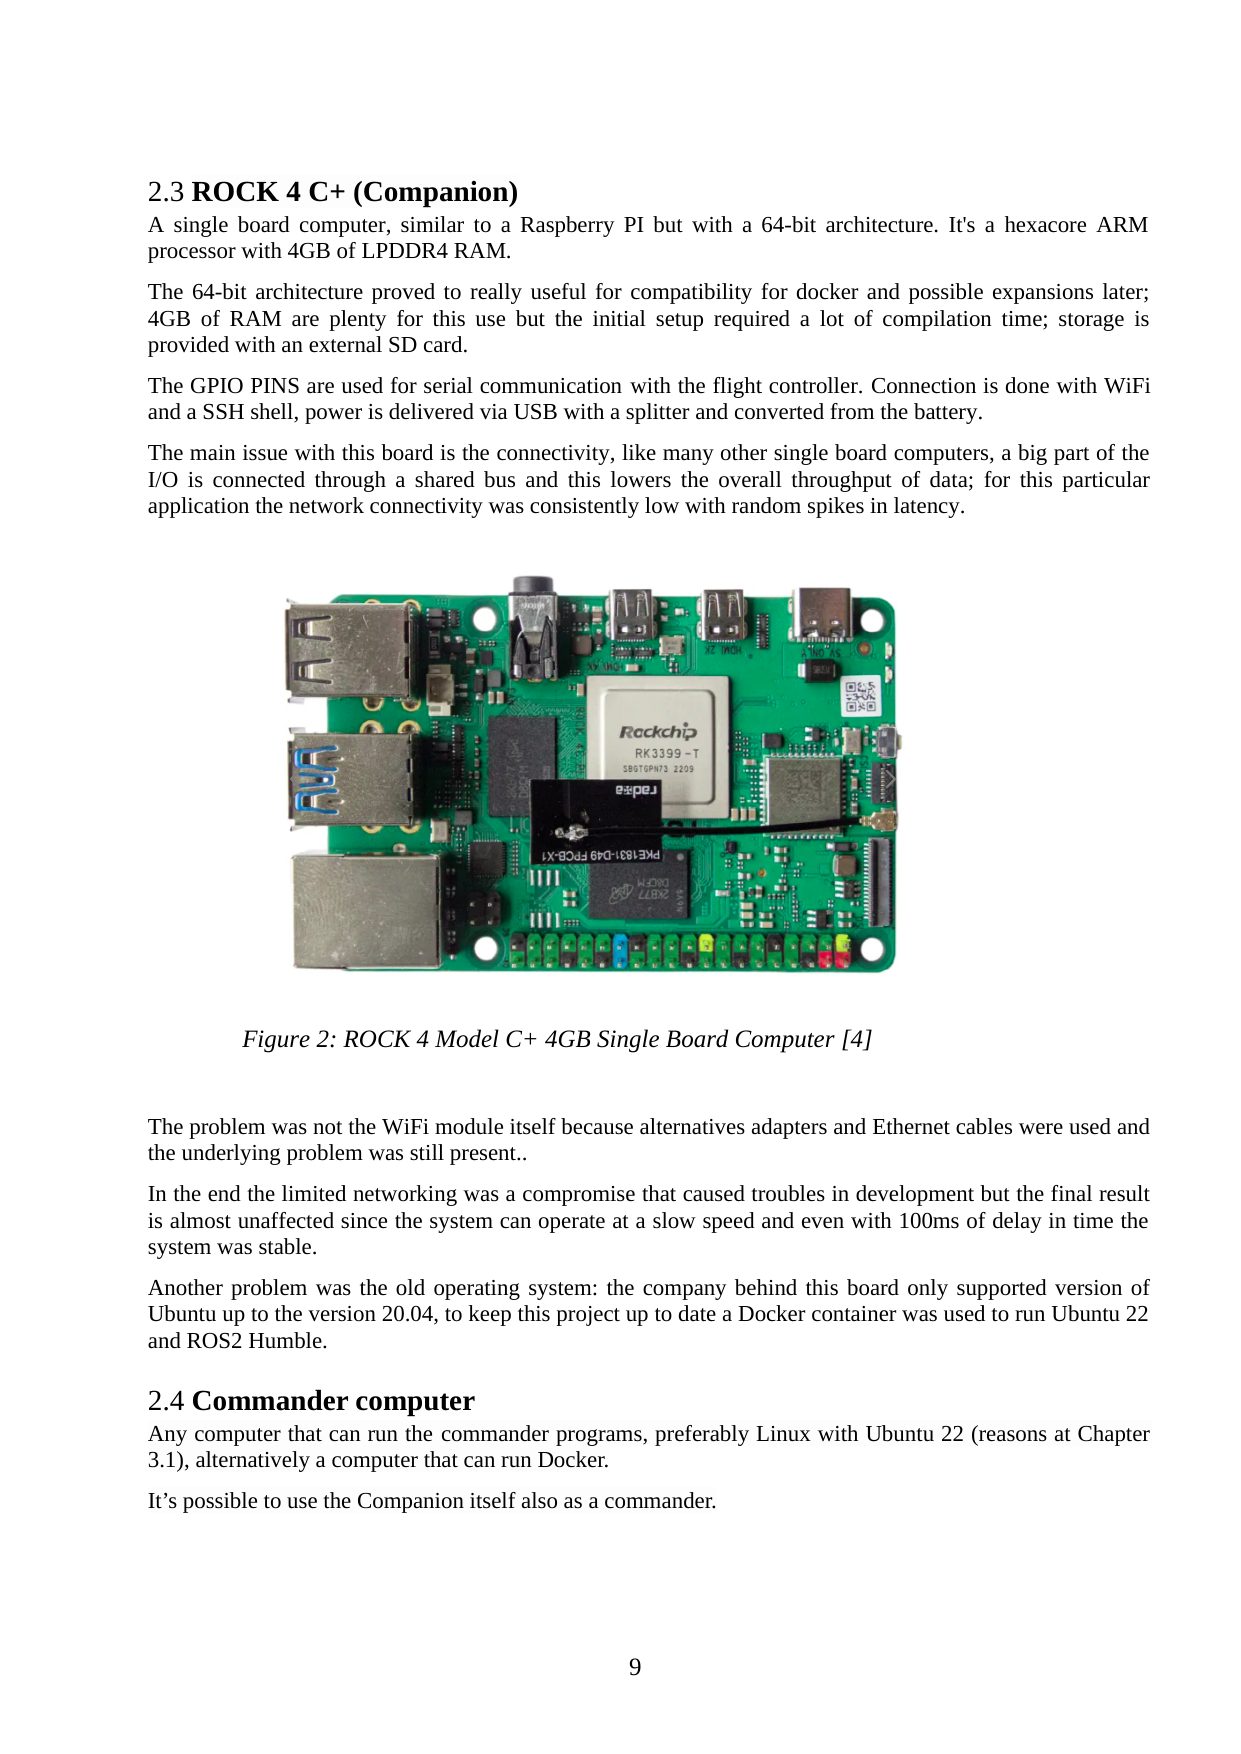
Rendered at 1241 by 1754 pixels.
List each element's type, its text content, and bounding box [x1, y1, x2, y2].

list It’s possible to use the Companion itself also as a commander. [91, 1487, 1152, 1513]
list In the end the limited networking was a compromise that caused troubles in development but the final result is almost unaffected since the system can operate at a slow speed and even with 100ms of delay in time the system was stable. [91, 1180, 1152, 1259]
list The problem was not the WiFi module itself because alternatives adapters and Ethernet cables were used and the underlying problem was still present.. [91, 533, 1152, 1166]
list Any computer that can run the commander programs, preferably Linux with Ubuntu 22 (reasons at Chapter 3.1), alternatively a computer that can run Docker. [91, 1420, 1152, 1472]
list The 64-bit architecture proved to really useful for compatibility for docker and possible expansions later; 4GB of RAM are plenty for this use but the initial setup required a lot of compilation time; storage is provided with an external SD card. [91, 278, 1152, 357]
picture [242, 547, 952, 1012]
subtitle 2.3 ROCK 4 C+ (Companion) [148, 174, 1152, 208]
list Another problem was the old operating system: the company behind this board only supported version of Ubuntu up to the version 20.04, to keep this project up to date a Docker container was used to run Ubuntu 22 and ROS2 Humble. [91, 1274, 1152, 1353]
list A single board computer, similar to a Raspberry PI but with a 64-bit architecture. It's a hexacore ARM processor with 4GB of LPDDR4 RAM. [91, 211, 1152, 264]
list The GPIO PINS are used for serial communication with the flight controller. Connection is done with WiFi and a SSH shell, power is delivered via USB with a splitter and converted from the battery. [91, 372, 1152, 425]
list The main issue with this board is the connectivity, like many other single board computers, a big part of the I/O is connected through a shared bus and this lowers the overall throughput of data; for this particular application the network connectivity was consistently low with random spikes in latency. [91, 439, 1152, 518]
list Figure 2: ROCK 4 Model C+ 4GB Single Board Computer [4] [242, 1012, 951, 1053]
subtitle 2.4 Commander computer [148, 1383, 1152, 1417]
